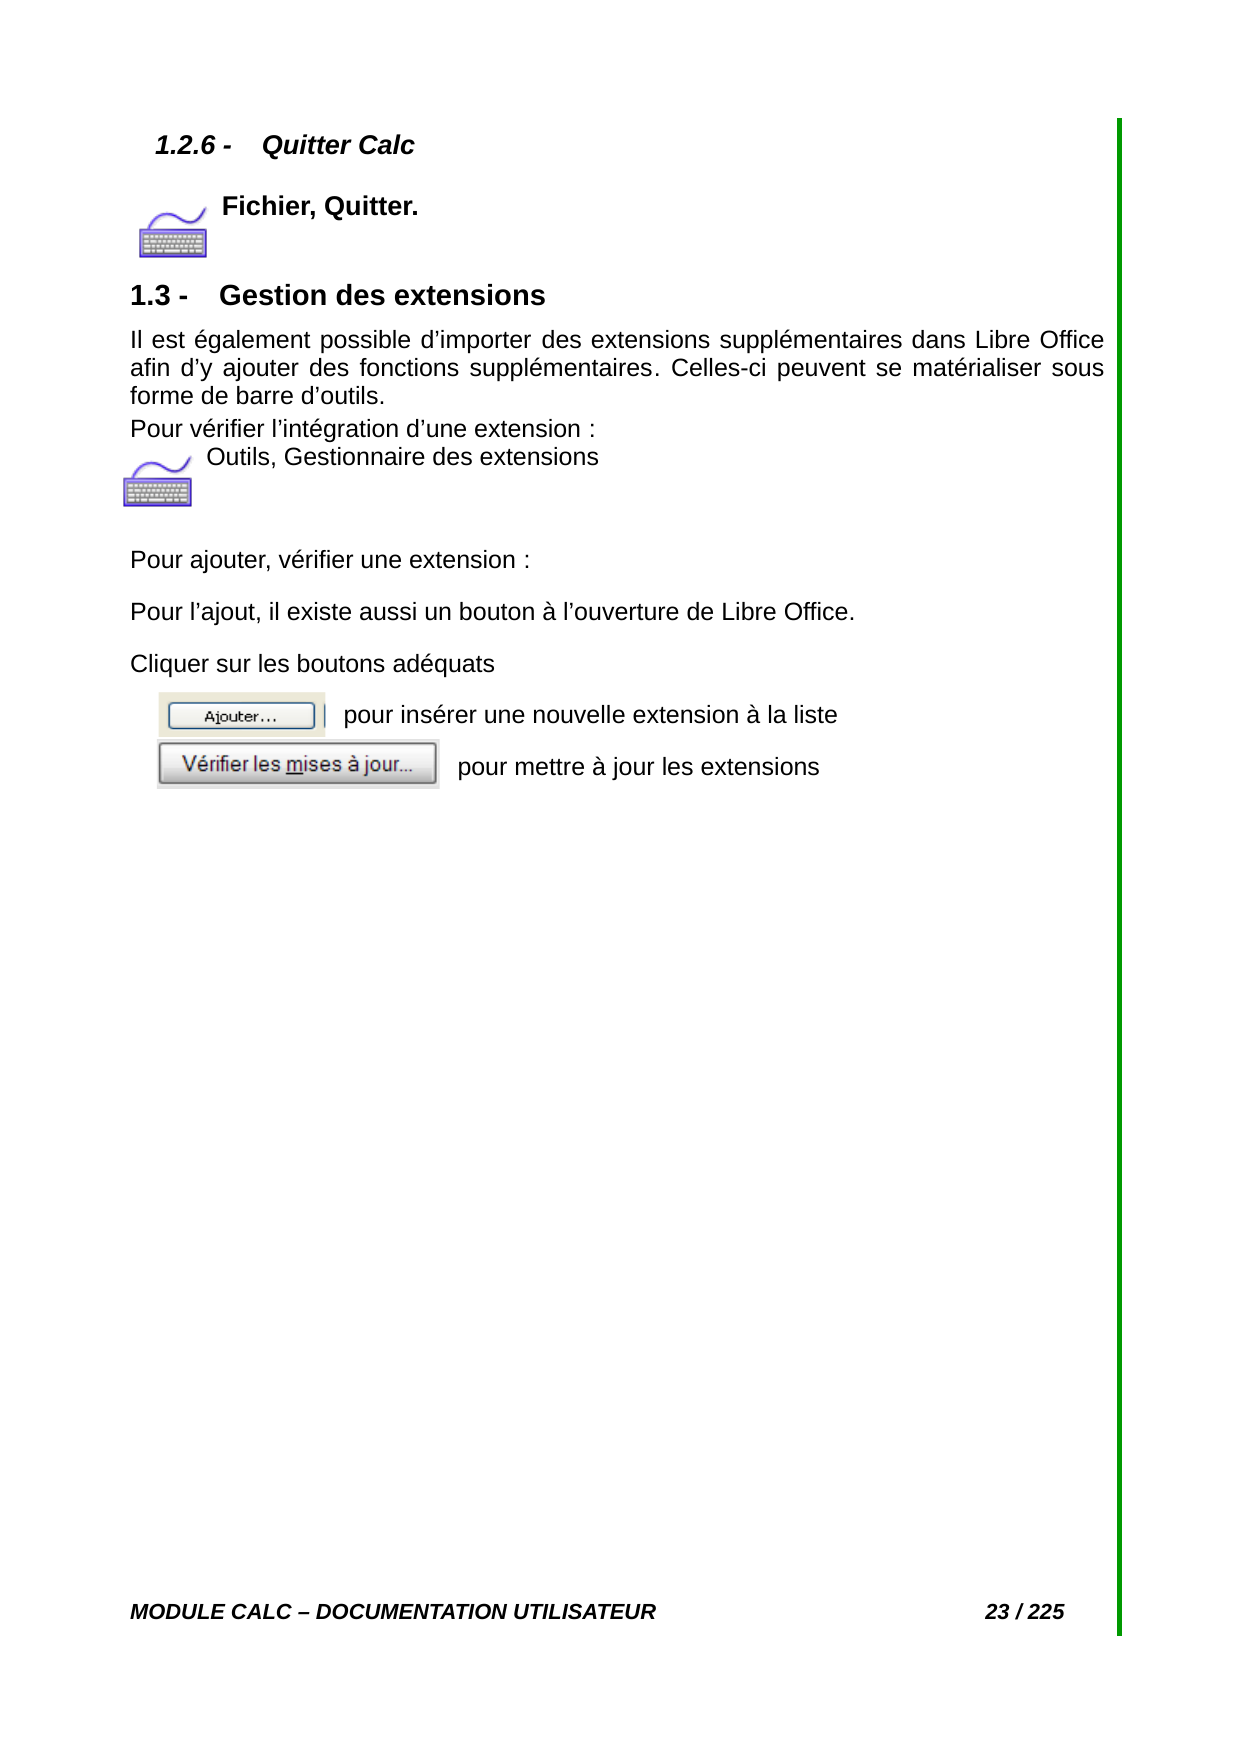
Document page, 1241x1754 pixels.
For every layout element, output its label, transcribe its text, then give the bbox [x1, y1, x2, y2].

text pour insérer une nouvelle extension à la liste [326, 701, 1105, 729]
subtitle Gestion des extensions [130, 279, 1105, 311]
text Pour ajouter, vérifier une extension : [130, 546, 1105, 574]
text Fichier, Quitter. [130, 191, 1105, 221]
text pour mettre à jour les extensions [440, 753, 1105, 781]
picture [158, 691, 326, 737]
subtitle Quitter Calc [155, 130, 1105, 160]
text [130, 753, 156, 781]
text Cliquer sur les boutons adéquats [130, 649, 1105, 677]
text Outils, Gestionnaire des extensions [130, 443, 1105, 471]
picture [119, 445, 195, 521]
picture [156, 739, 440, 789]
picture [135, 196, 210, 272]
text Pour l’ajout, il existe aussi un bouton à l’ouverture de Libre Office. [130, 598, 1105, 626]
text Pour vérifier l’intégration d’une extension : [130, 415, 1105, 443]
text Il est également possible d’importer des extensions supplémentaires dans Libre Office afin d’y ajouter des fonctions supplémentaires. Celles-ci peuvent se matérialiser sous forme de barre d’outils. [130, 326, 1105, 409]
